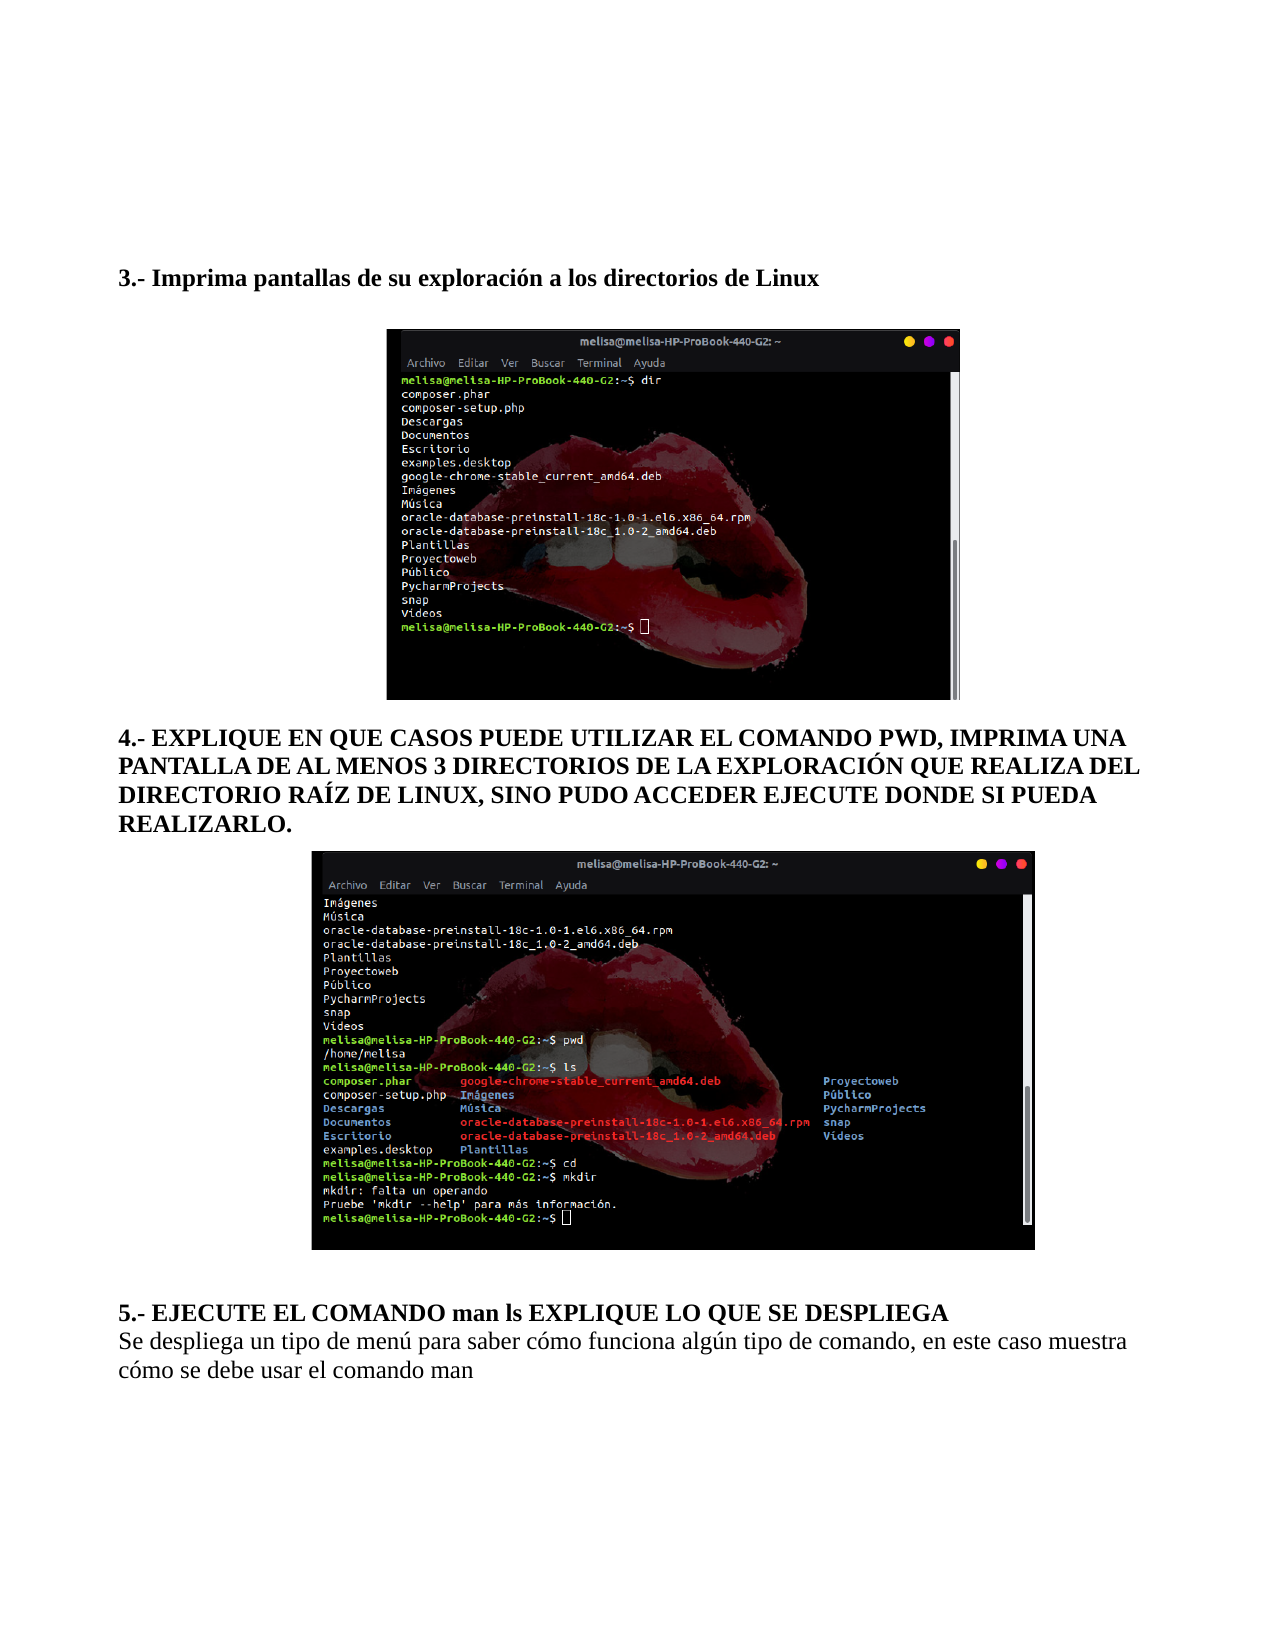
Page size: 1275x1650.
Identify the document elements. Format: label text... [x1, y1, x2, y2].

text 3.- Imprima pantallas de su exploración a los directorios de Linux [118, 263, 1157, 291]
picture [386, 329, 960, 700]
text 4.- EXPLIQUE EN QUE CASOS PUEDE UTILIZAR EL COMANDO PWD, IMPRIMA UNA PANTALLA DE AL MENOS 3 DIRECTORIOS DE LA EXPLORACIÓN QUE REALIZA DEL DIRECTORIO RAÍZ DE LINUX, SINO PUDO ACCEDER EJECUTE DONDE SI PUEDA REALIZARLO. [118, 723, 1157, 838]
text 5.- EJECUTE EL COMANDO man ls EXPLIQUE LO QUE SE DESPLIEGA [118, 1298, 1157, 1326]
text Se despliega un tipo de menú para saber cómo funciona algún tipo de comando, en este caso muestra cómo se debe usar el comando man [118, 1326, 1157, 1384]
picture [311, 851, 1035, 1250]
